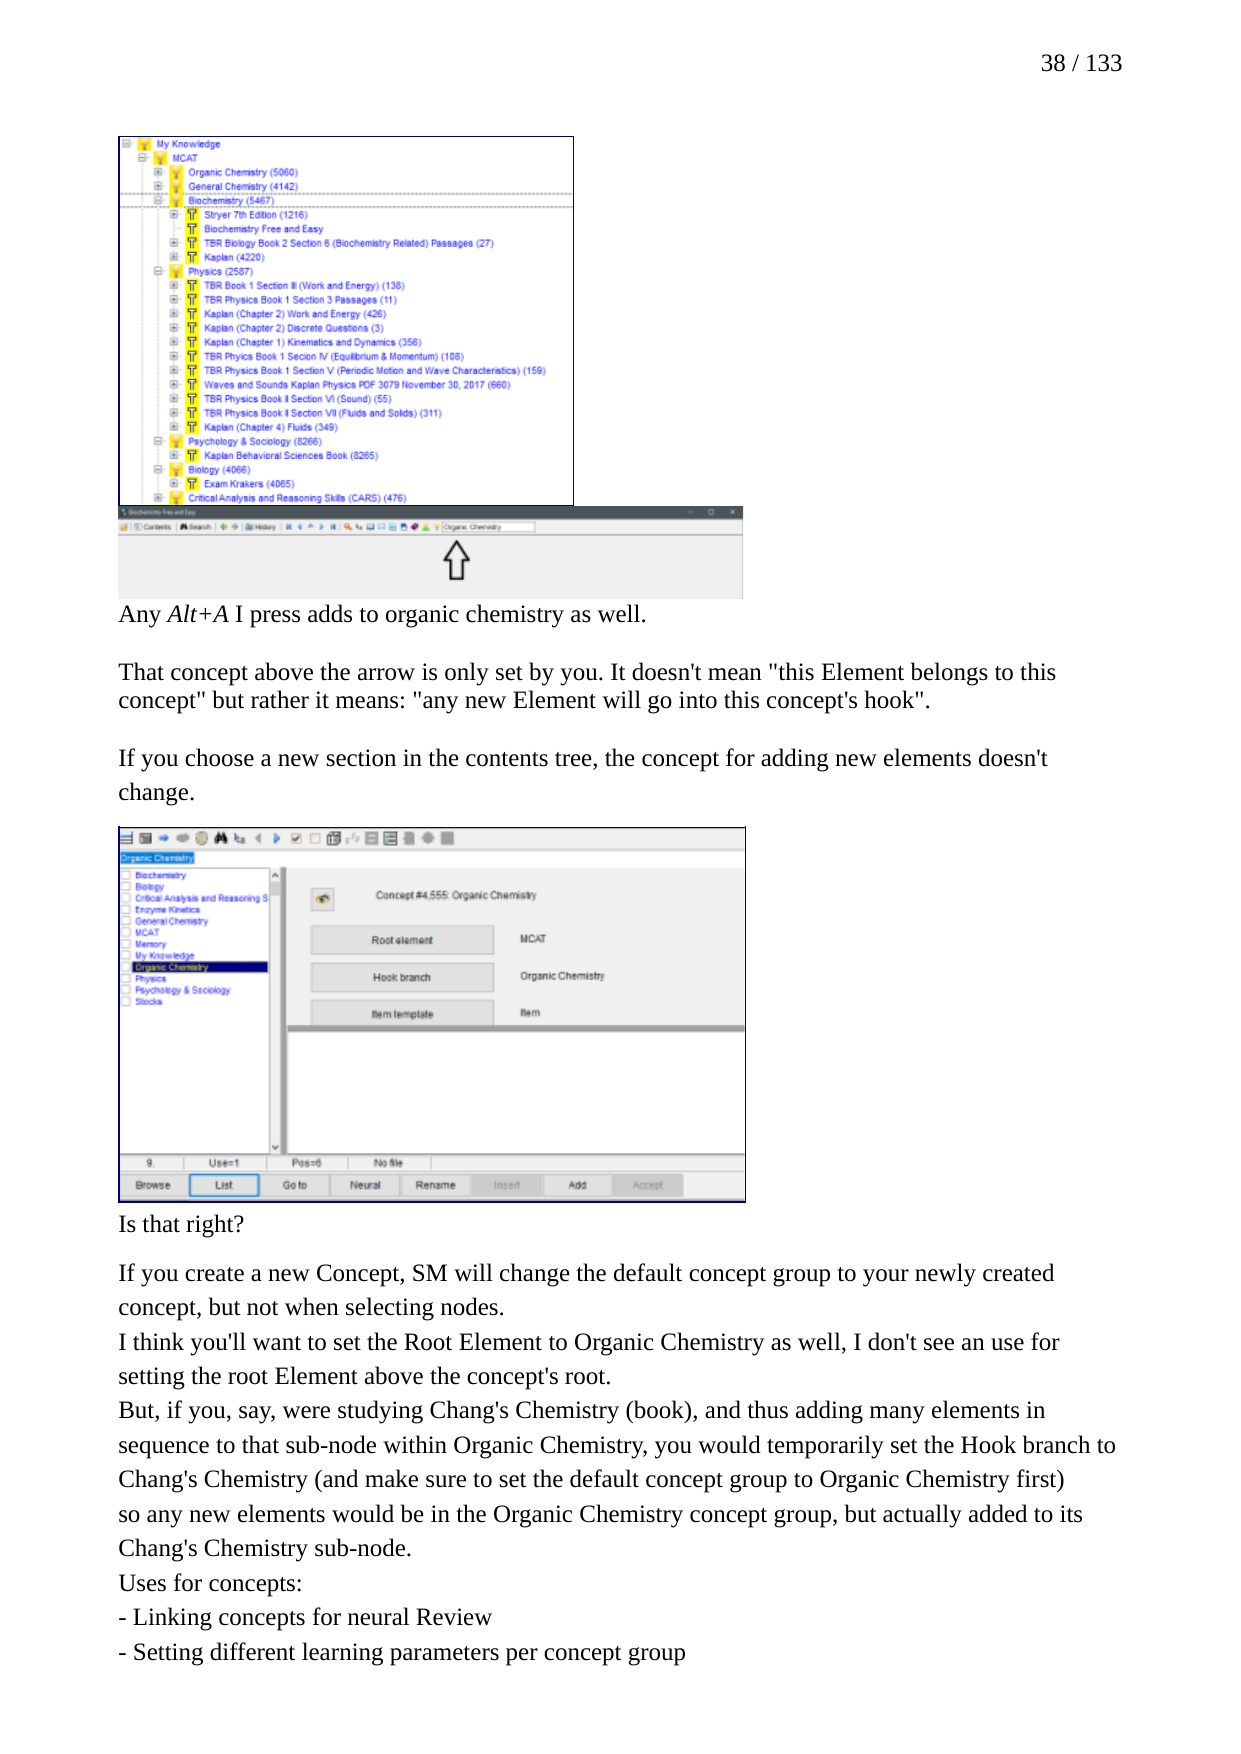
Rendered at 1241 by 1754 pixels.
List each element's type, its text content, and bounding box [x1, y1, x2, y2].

text That concept above the arrow is only set by you. It doesn't mean "this Element belongs to this concept" but rather it means: "any new Element will go into this concept's hook". [118, 657, 1122, 714]
picture [120, 828, 745, 1201]
picture [120, 137, 573, 505]
text Is that right? [118, 1209, 1122, 1237]
text I think you'll want to set the Root Element to Organic Chemistry as well, I don't see an use for setting the root Element above the concept's root. [118, 1327, 1122, 1390]
text - Linking concepts for neural Review [118, 1602, 1122, 1631]
text Uses for concepts: [118, 1568, 1122, 1597]
text If you create a new Concept, SM will change the default concept group to your newly created concept, but not when selecting nodes. [118, 1258, 1122, 1321]
picture [118, 506, 744, 599]
text - Setting different learning parameters per concept group [118, 1637, 1122, 1666]
text so any new elements would be in the Organic Chemistry concept group, but actually added to its Chang's Chemistry sub-node. [118, 1499, 1122, 1562]
text If you choose a new section in the contents tree, the concept for adding new elements doesn't change. [118, 743, 1122, 806]
text But, if you, say, were studying Chang's Chemistry (book), and thus adding many elements in sequence to that sub-node within Organic Chemistry, you would temporarily set the Hook branch to Chang's Chemistry (and make sure to set the default concept group to Organic Chemistry first) [118, 1396, 1122, 1493]
text Any Alt+A I press adds to organic chemistry as well. [118, 599, 1122, 628]
